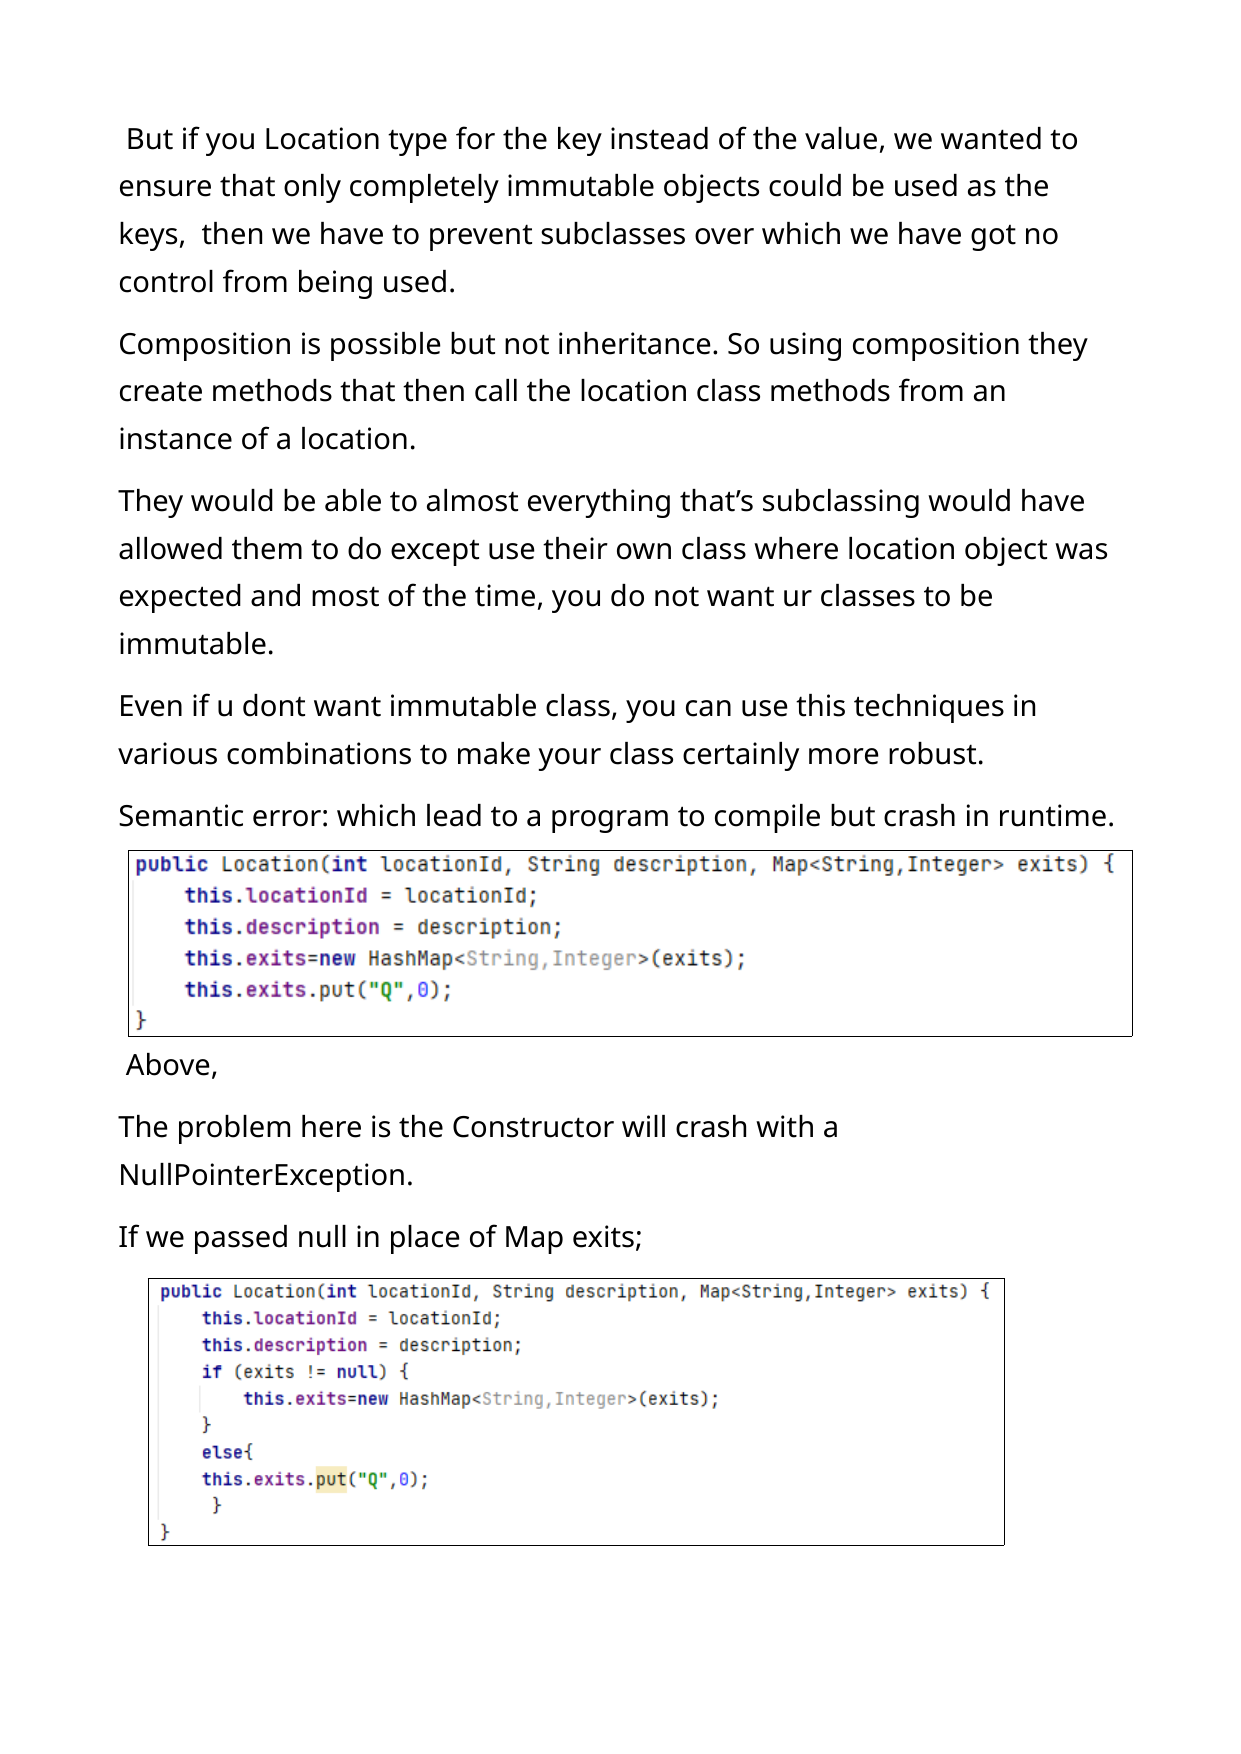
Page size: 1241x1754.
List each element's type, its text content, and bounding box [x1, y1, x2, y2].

text If we passed null in place of Map exits; [118, 1216, 1122, 1256]
text Above, [118, 857, 1122, 1084]
text The problem here is the Constructor will crash with a NullPointerException. [118, 1106, 1122, 1193]
picture [150, 1281, 1002, 1543]
text But if you Location type for the key instead of the value, we wanted to ensure that only completely immutable objects could be used as the keys, then we have to prevent subclasses over which we have got no control from being used. [118, 118, 1122, 301]
text They would be able to almost everything that’s subclassing would have allowed them to do except use their own class where location object was expected and most of the time, you do not want ur classes to be immutable. [118, 481, 1122, 663]
picture [131, 852, 1129, 1033]
text [129, 851, 1132, 1036]
text Even if u dont want immutable class, you can use this techniques in various combinations to make your class certainly more robust. [118, 686, 1122, 773]
text Composition is possible but not inheritance. So using composition they create methods that then call the location class methods from an instance of a location. [118, 323, 1122, 458]
text Semantic error: which lead to a program to compile but crash in runtime. [118, 795, 1122, 835]
